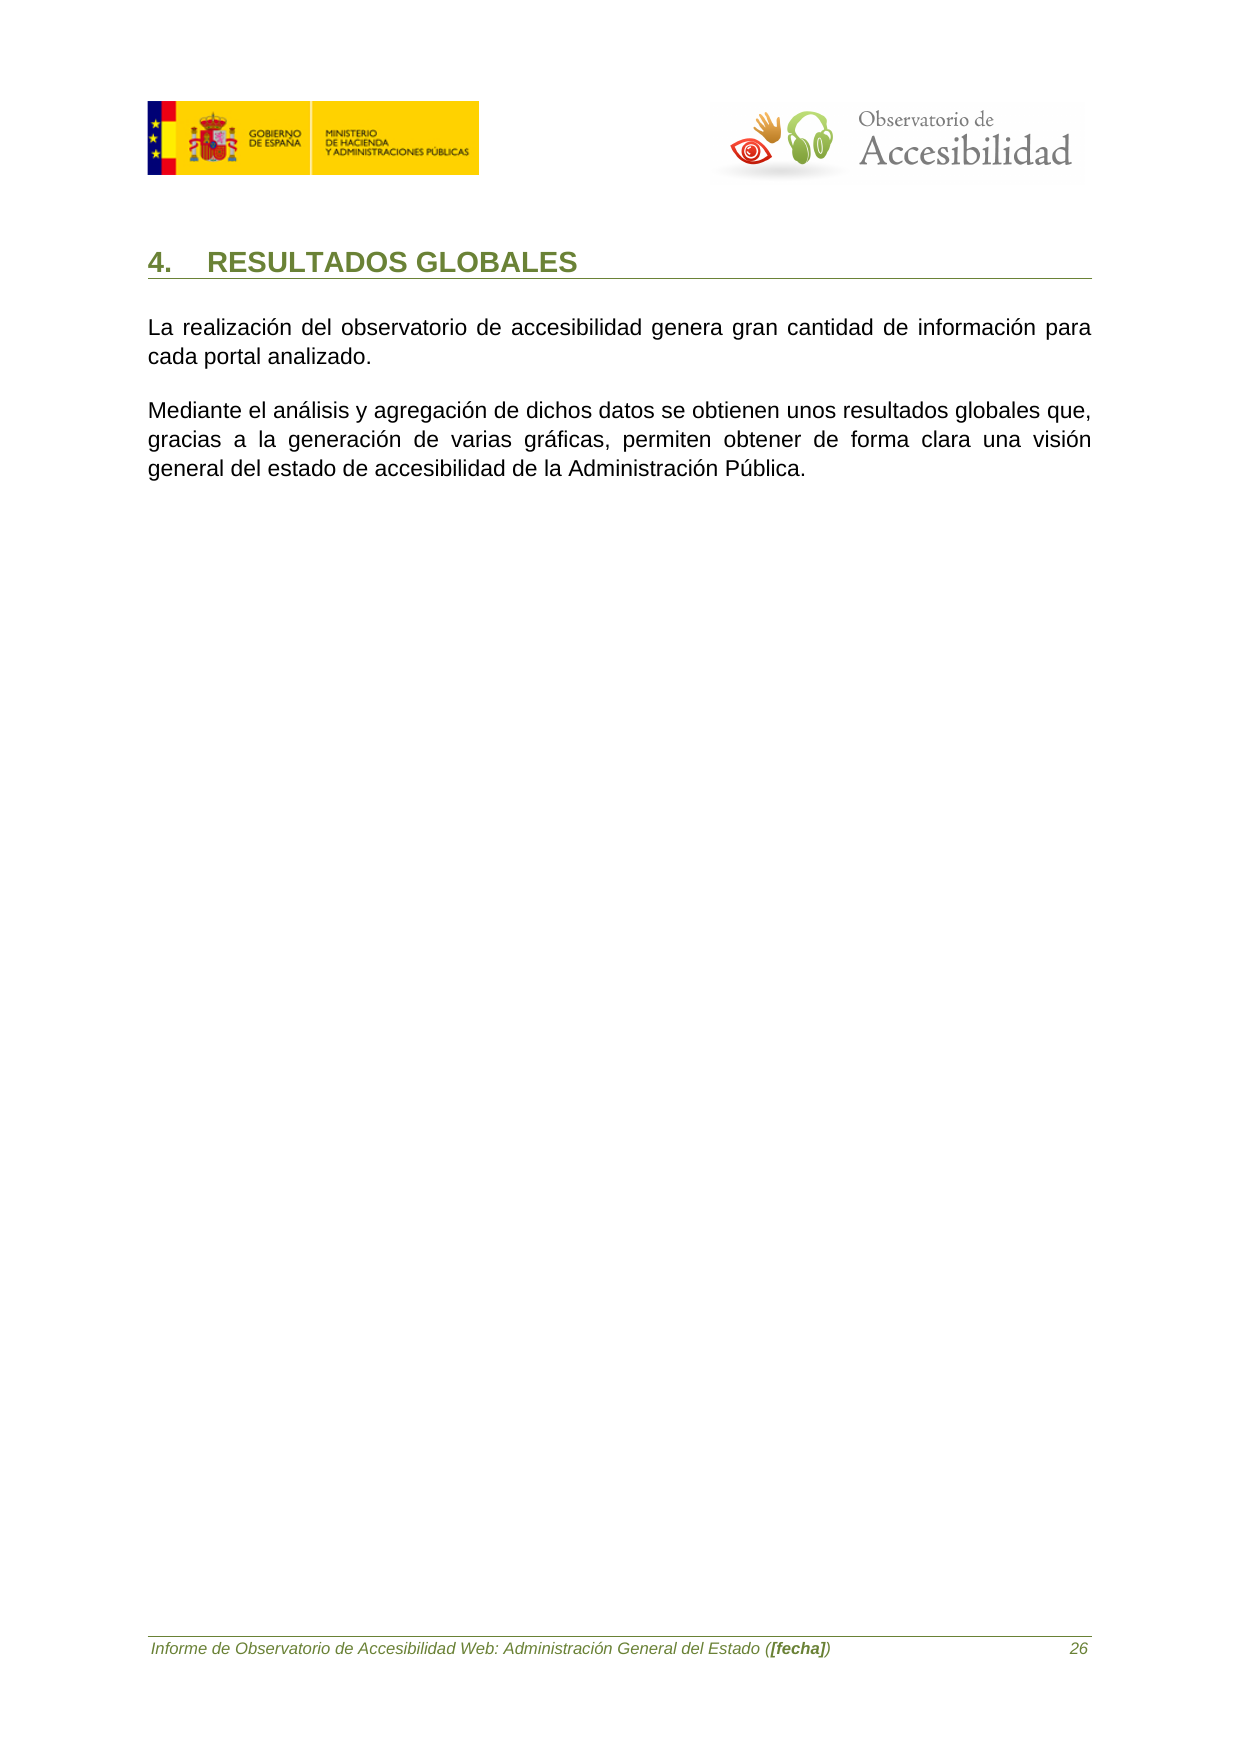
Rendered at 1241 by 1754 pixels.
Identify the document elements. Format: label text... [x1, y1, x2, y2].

picture [710, 102, 1086, 185]
subtitle Resultados Globales [148, 245, 1092, 278]
text Mediante el análisis y agregación de dichos datos se obtienen unos resultados globales que, gracias a la generación de varias gráficas, permiten obtener de forma clara una visión general del estado de accesibilidad de la Administración Pública. [148, 397, 1092, 481]
picture [147, 101, 479, 175]
text La realización del observatorio de accesibilidad genera gran cantidad de información para cada portal analizado. [148, 314, 1092, 369]
